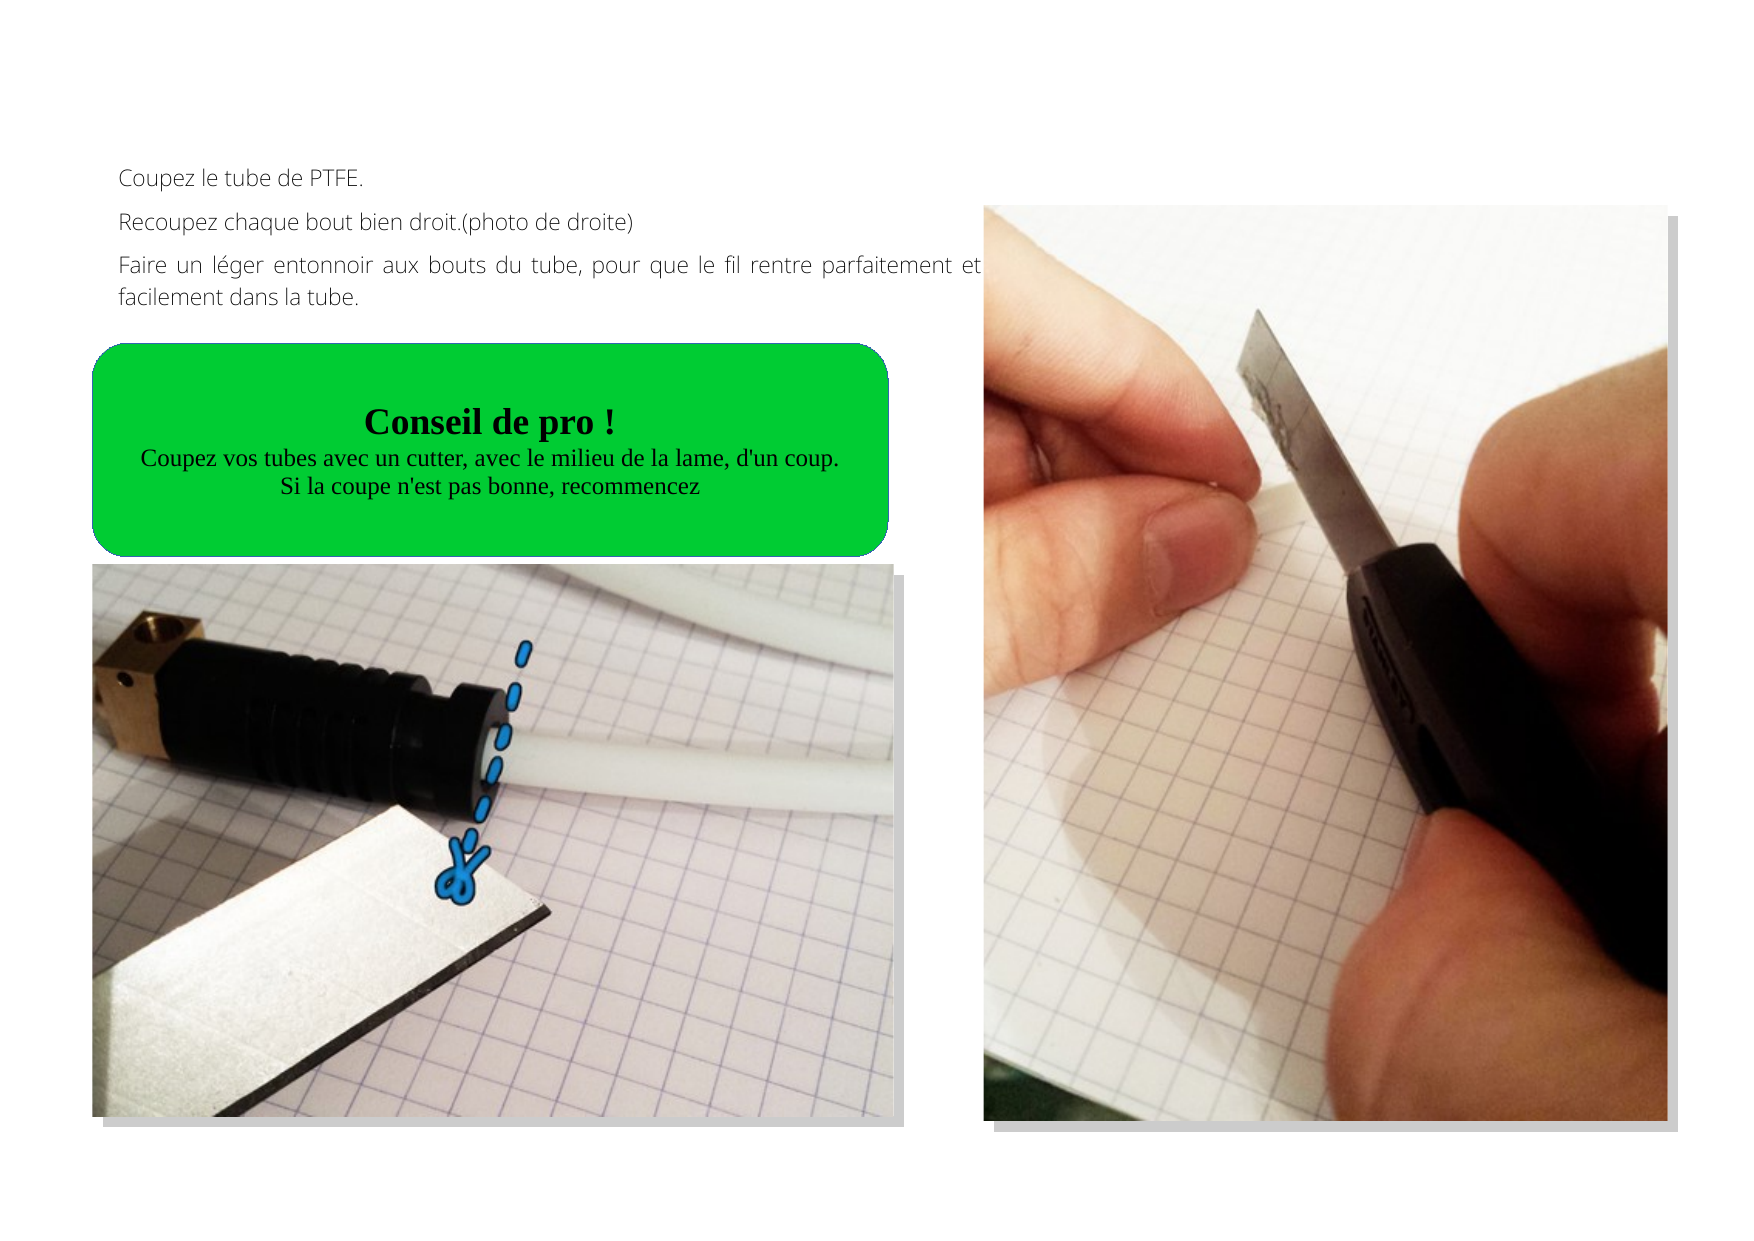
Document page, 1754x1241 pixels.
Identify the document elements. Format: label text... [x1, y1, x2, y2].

text Recoupez chaque bout bien droit.(photo de droite) [118, 206, 983, 237]
text Faire un léger entonnoir aux bouts du tube, pour que le fil rentre parfaitement et facilement dans la tube. [118, 249, 983, 312]
text Coupez le tube de PTFE. [118, 162, 1636, 193]
picture [92, 564, 894, 1117]
picture [983, 205, 1668, 1121]
